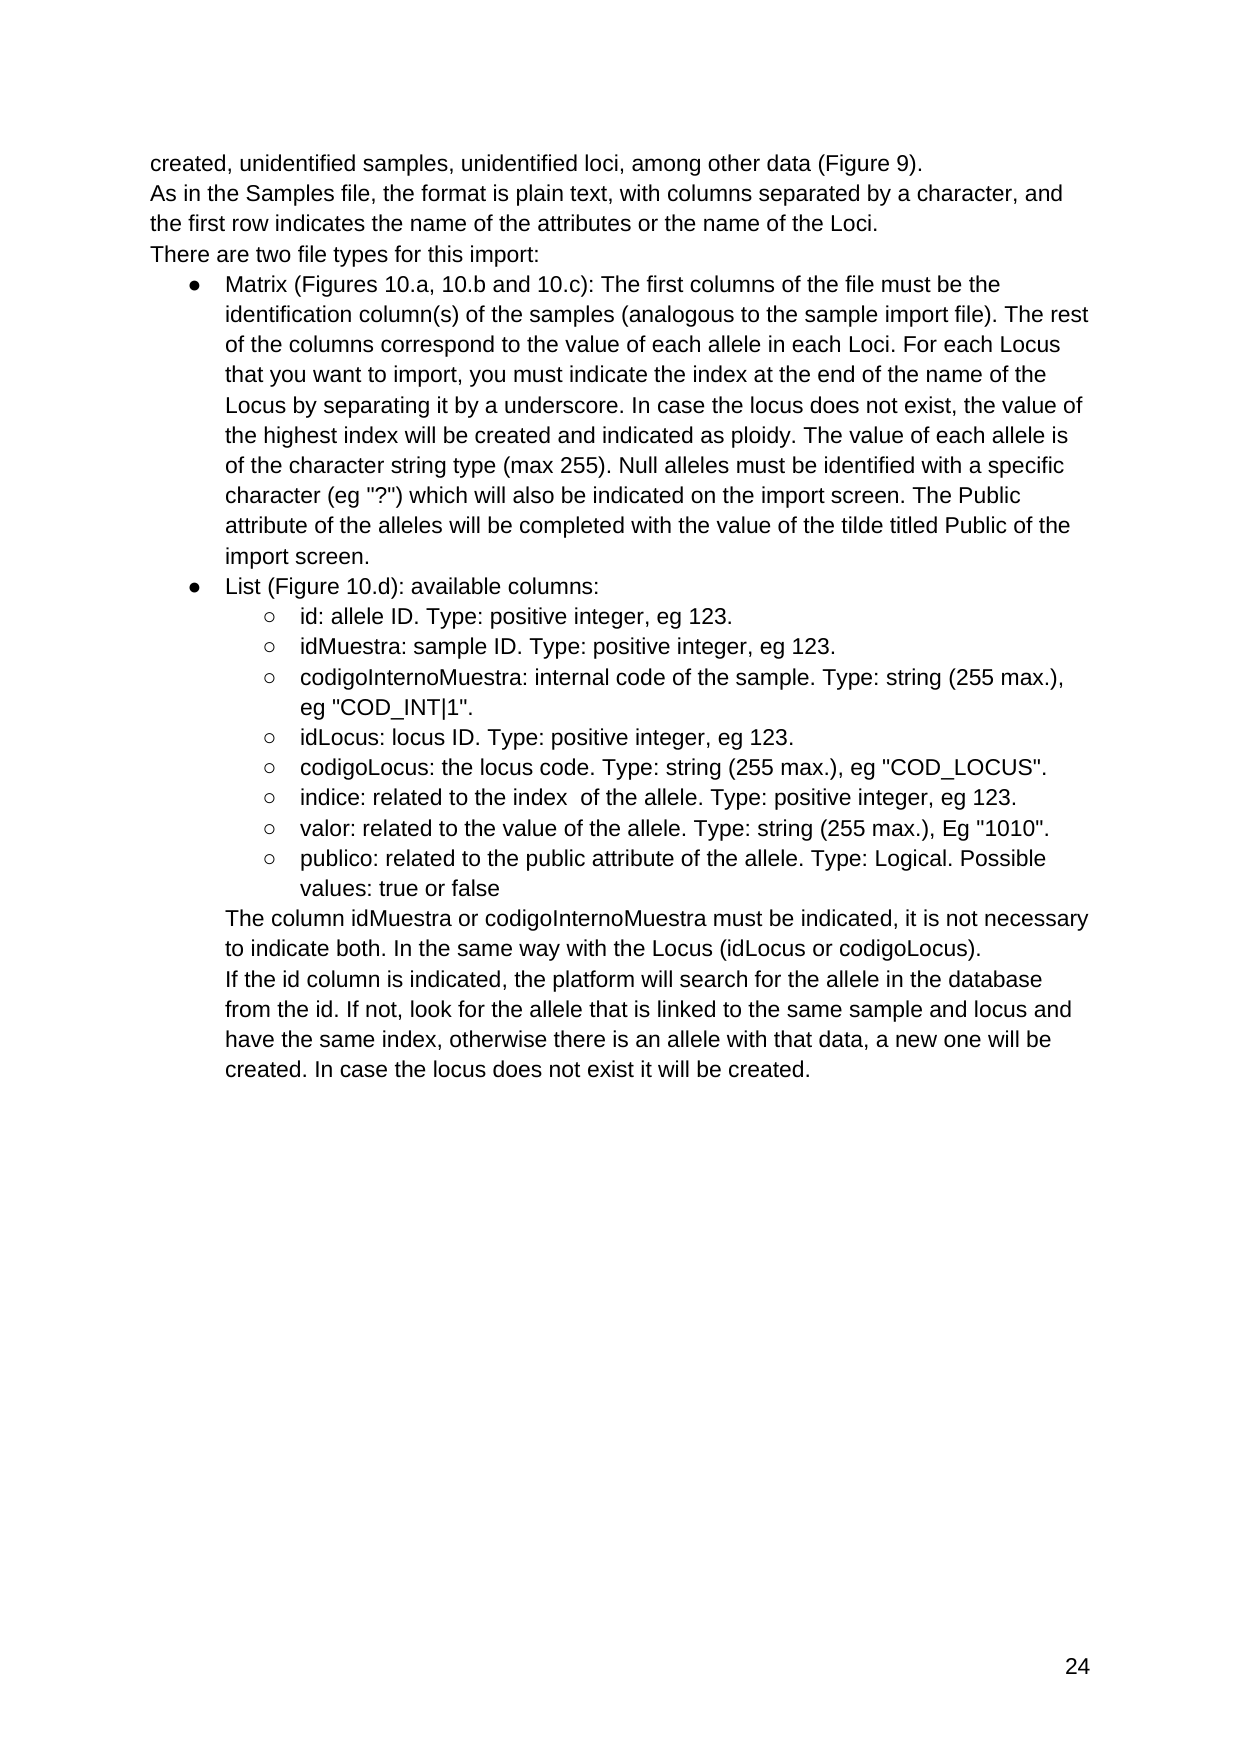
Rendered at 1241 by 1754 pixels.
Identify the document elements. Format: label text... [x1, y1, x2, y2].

list List (Figure 10.d): available columns: [187, 573, 1090, 599]
list valor: related to the value of the allele. Type: string (255 max.), Eg "1010". [262, 814, 1090, 841]
text created, unidentified samples, unidentified loci, among other data (Figure 9). [150, 150, 1090, 176]
text If the id column is indicated, the platform will search for the allele in the database from the id. If not, look for the allele that is linked to the same sample and locus and have the same index, otherwise there is an allele with that data, a new one will be created. In case the locus does not exist it will be created. [225, 966, 1090, 1083]
list publico: related to the public attribute of the allele. Type: Logical. Possible values: true or false [262, 845, 1090, 901]
list codigoLocus: the locus code. Type: string (255 max.), eg "COD_LOCUS". [262, 754, 1090, 781]
list idMuestra: sample ID. Type: positive integer, eg 123. [262, 633, 1090, 660]
list idLocus: locus ID. Type: positive integer, eg 123. [262, 724, 1090, 750]
list Matrix (Figures 10.a, 10.b and 10.c): The first columns of the file must be the identification column(s) of the samples (analogous to the sample import file). The rest of the columns correspond to the value of each allele in each Loci. For each Locus that you want to import, you must indicate the index at the end of the name of the Locus by separating it by a underscore. In case the locus does not exist, the value of the highest index will be created and indicated as ploidy. The value of each allele is of the character string type (max 255). Null alleles must be identified with a specific character (eg "?") which will also be indicated on the import screen. The Public attribute of the alleles will be completed with the value of the tilde titled Public of the import screen. [187, 271, 1090, 569]
text As in the Samples file, the format is plain text, with columns separated by a character, and the first row indicates the name of the attributes or the name of the Loci. [150, 180, 1090, 237]
list codigoInternoMuestra: internal code of the sample. Type: string (255 max.), eg "COD_INT|1". [262, 663, 1090, 720]
text The column idMuestra or codigoInternoMuestra must be indicated, it is not necessary to indicate both. In the same way with the Locus (idLocus or codigoLocus). [225, 905, 1090, 962]
list indice: related to the index of the allele. Type: positive integer, eg 123. [262, 784, 1090, 811]
list id: allele ID. Type: positive integer, eg 123. [262, 603, 1090, 629]
text There are two file types for this import: [150, 241, 1090, 267]
